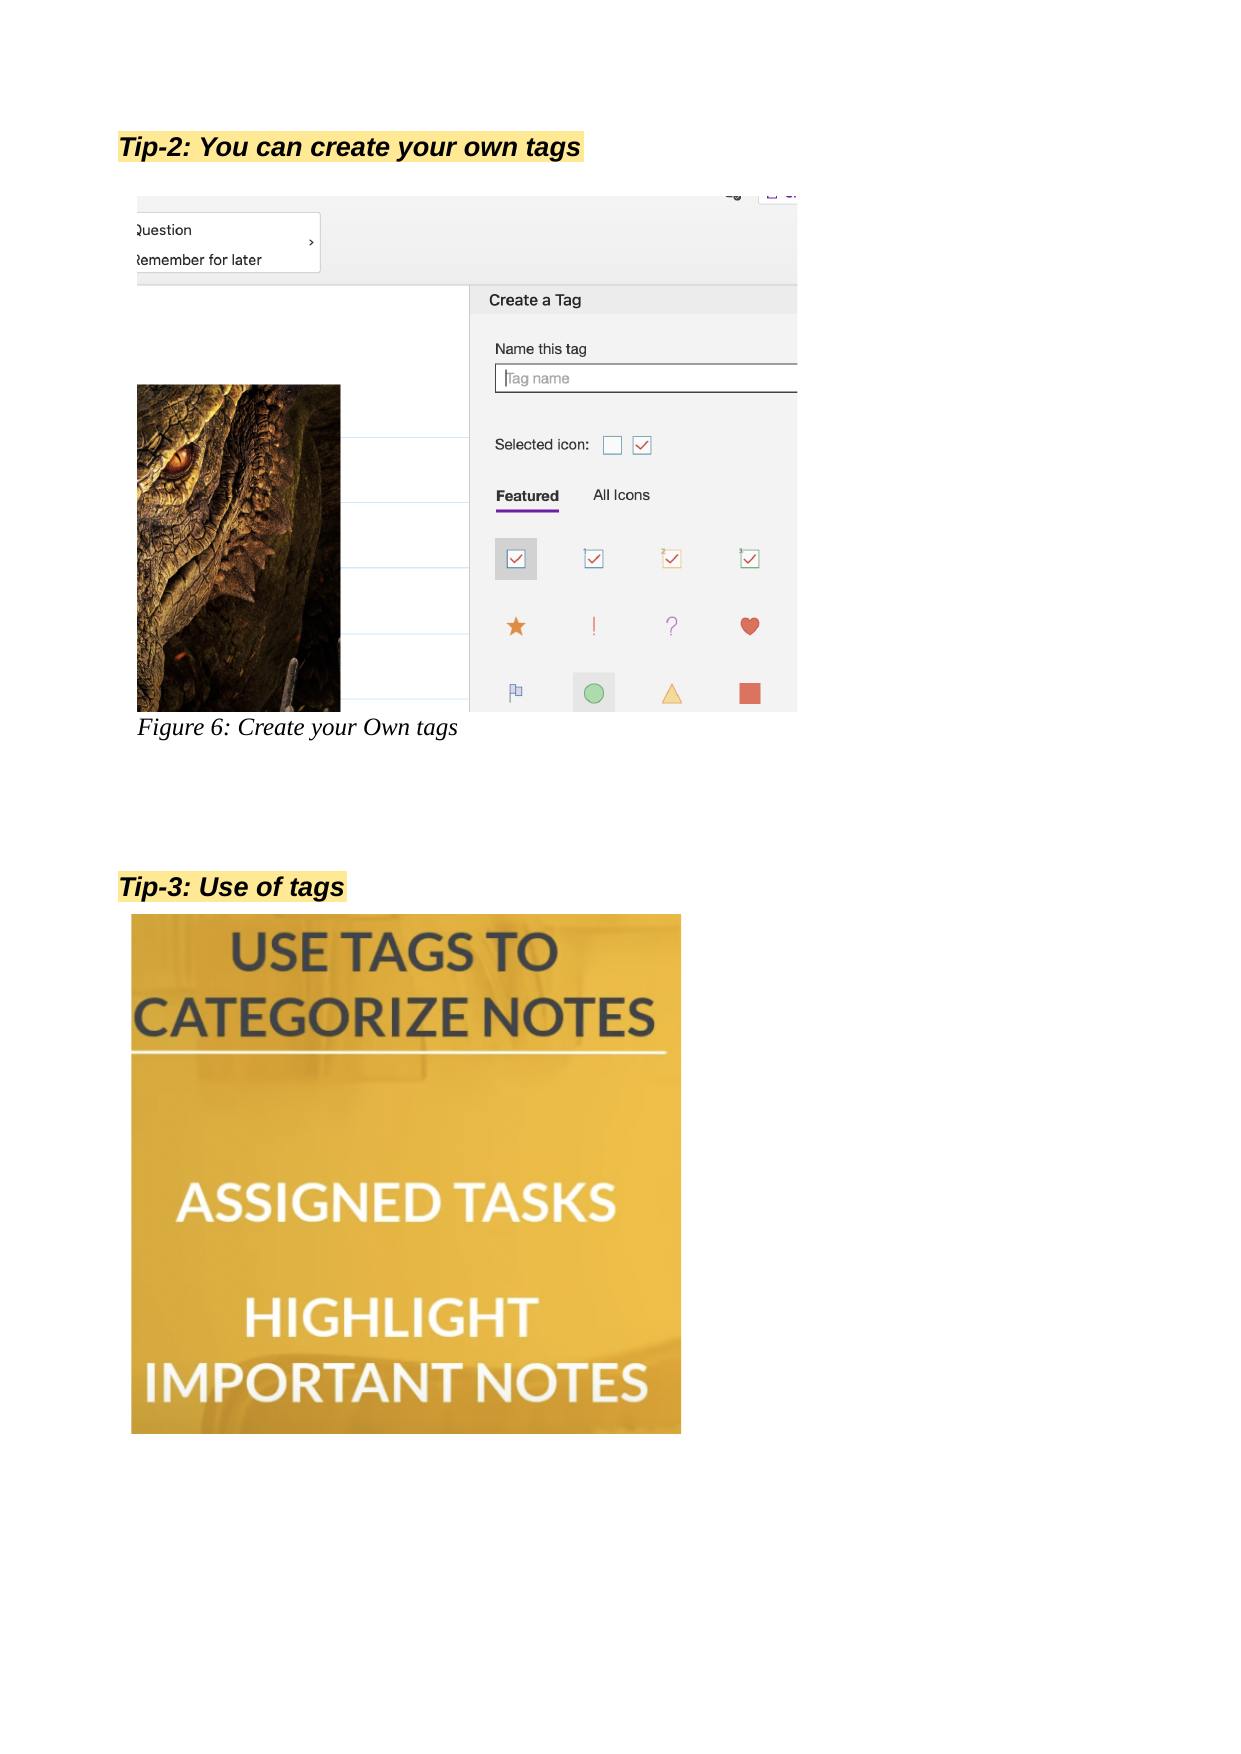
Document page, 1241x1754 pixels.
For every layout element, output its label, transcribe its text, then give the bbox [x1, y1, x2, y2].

subtitle Tip-2: You can create your own tags [584, 131, 1122, 162]
text Figure 6: Create your Own tags [137, 712, 797, 741]
picture [137, 196, 798, 712]
picture [131, 914, 682, 1434]
subtitle Tip-3: Use of tags [347, 871, 1122, 902]
